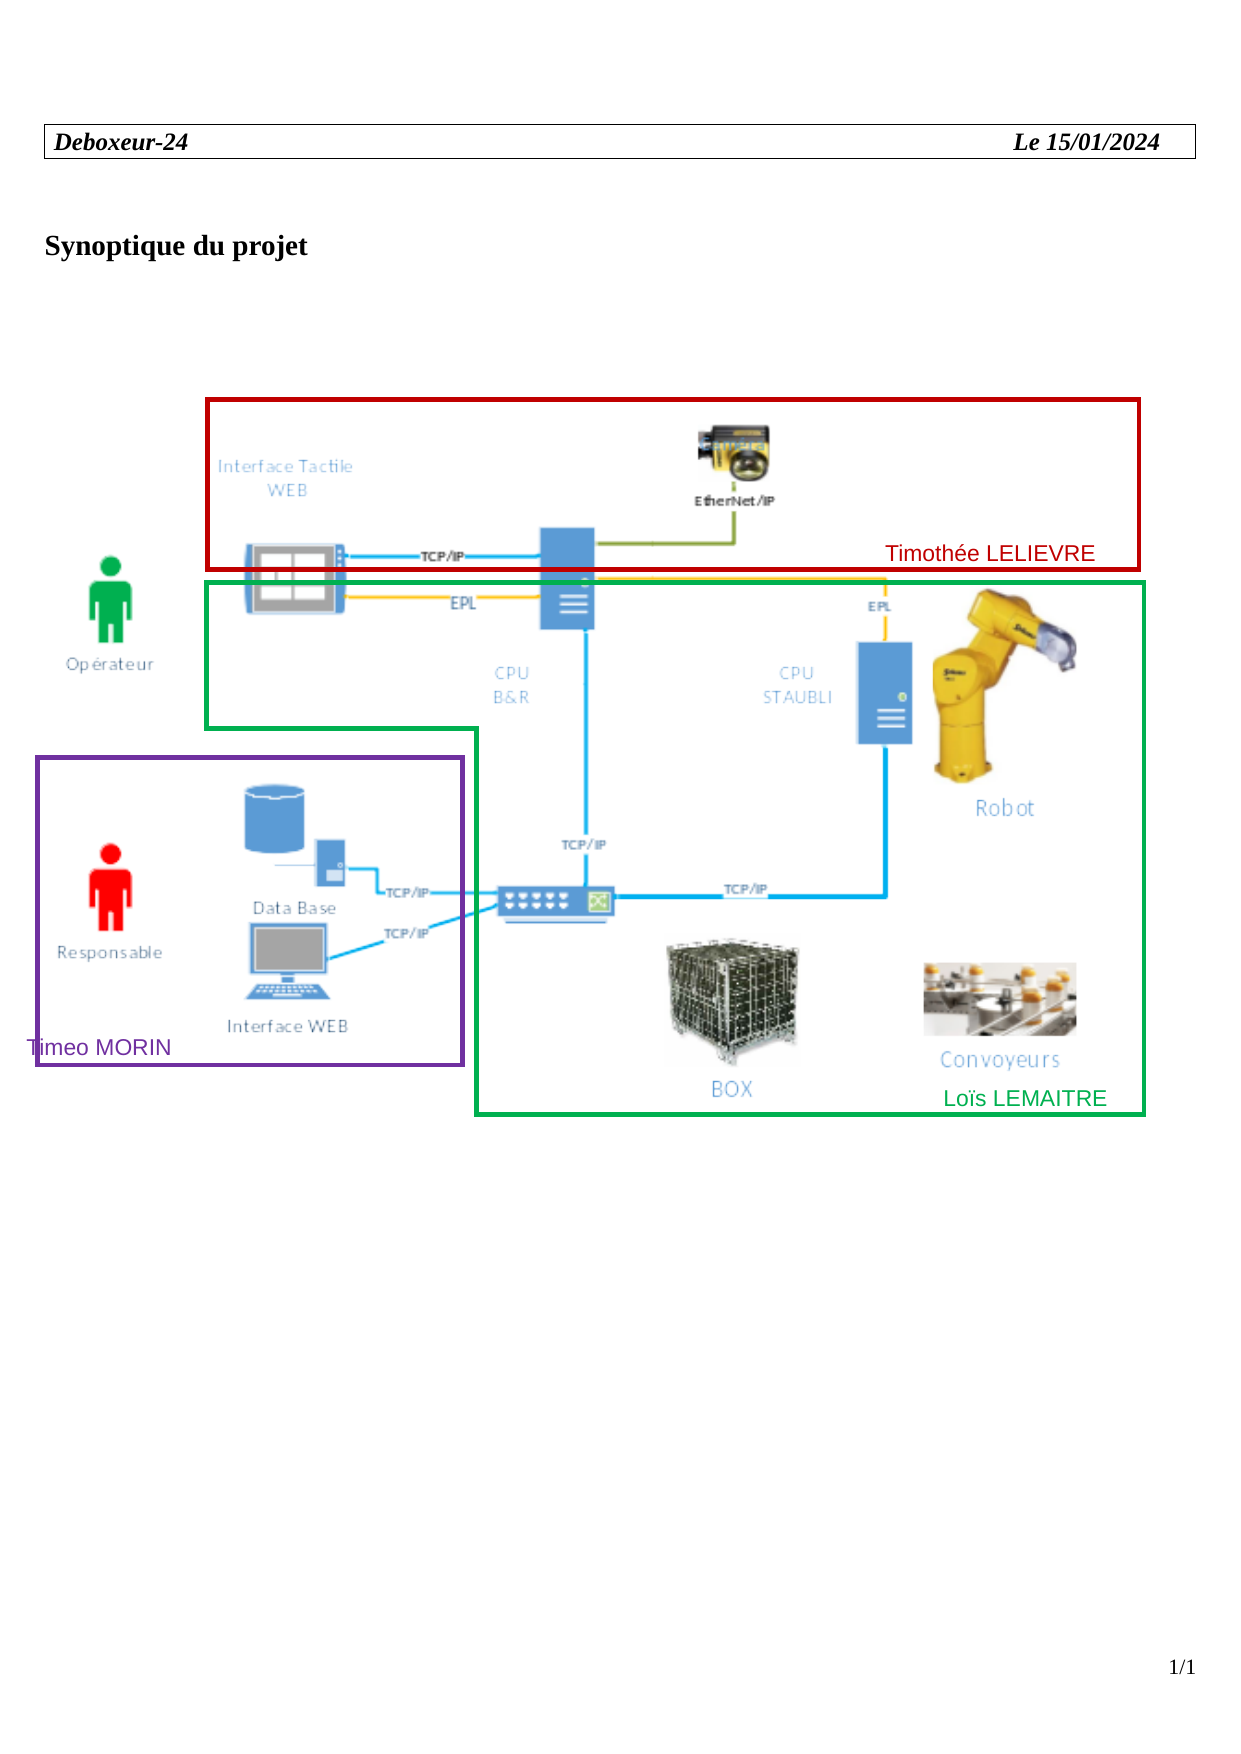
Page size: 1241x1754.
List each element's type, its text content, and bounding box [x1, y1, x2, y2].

text Deboxeur-24 Le 15/01/2024 [45, 125, 1195, 158]
text Synoptique du projet [44, 228, 1196, 262]
